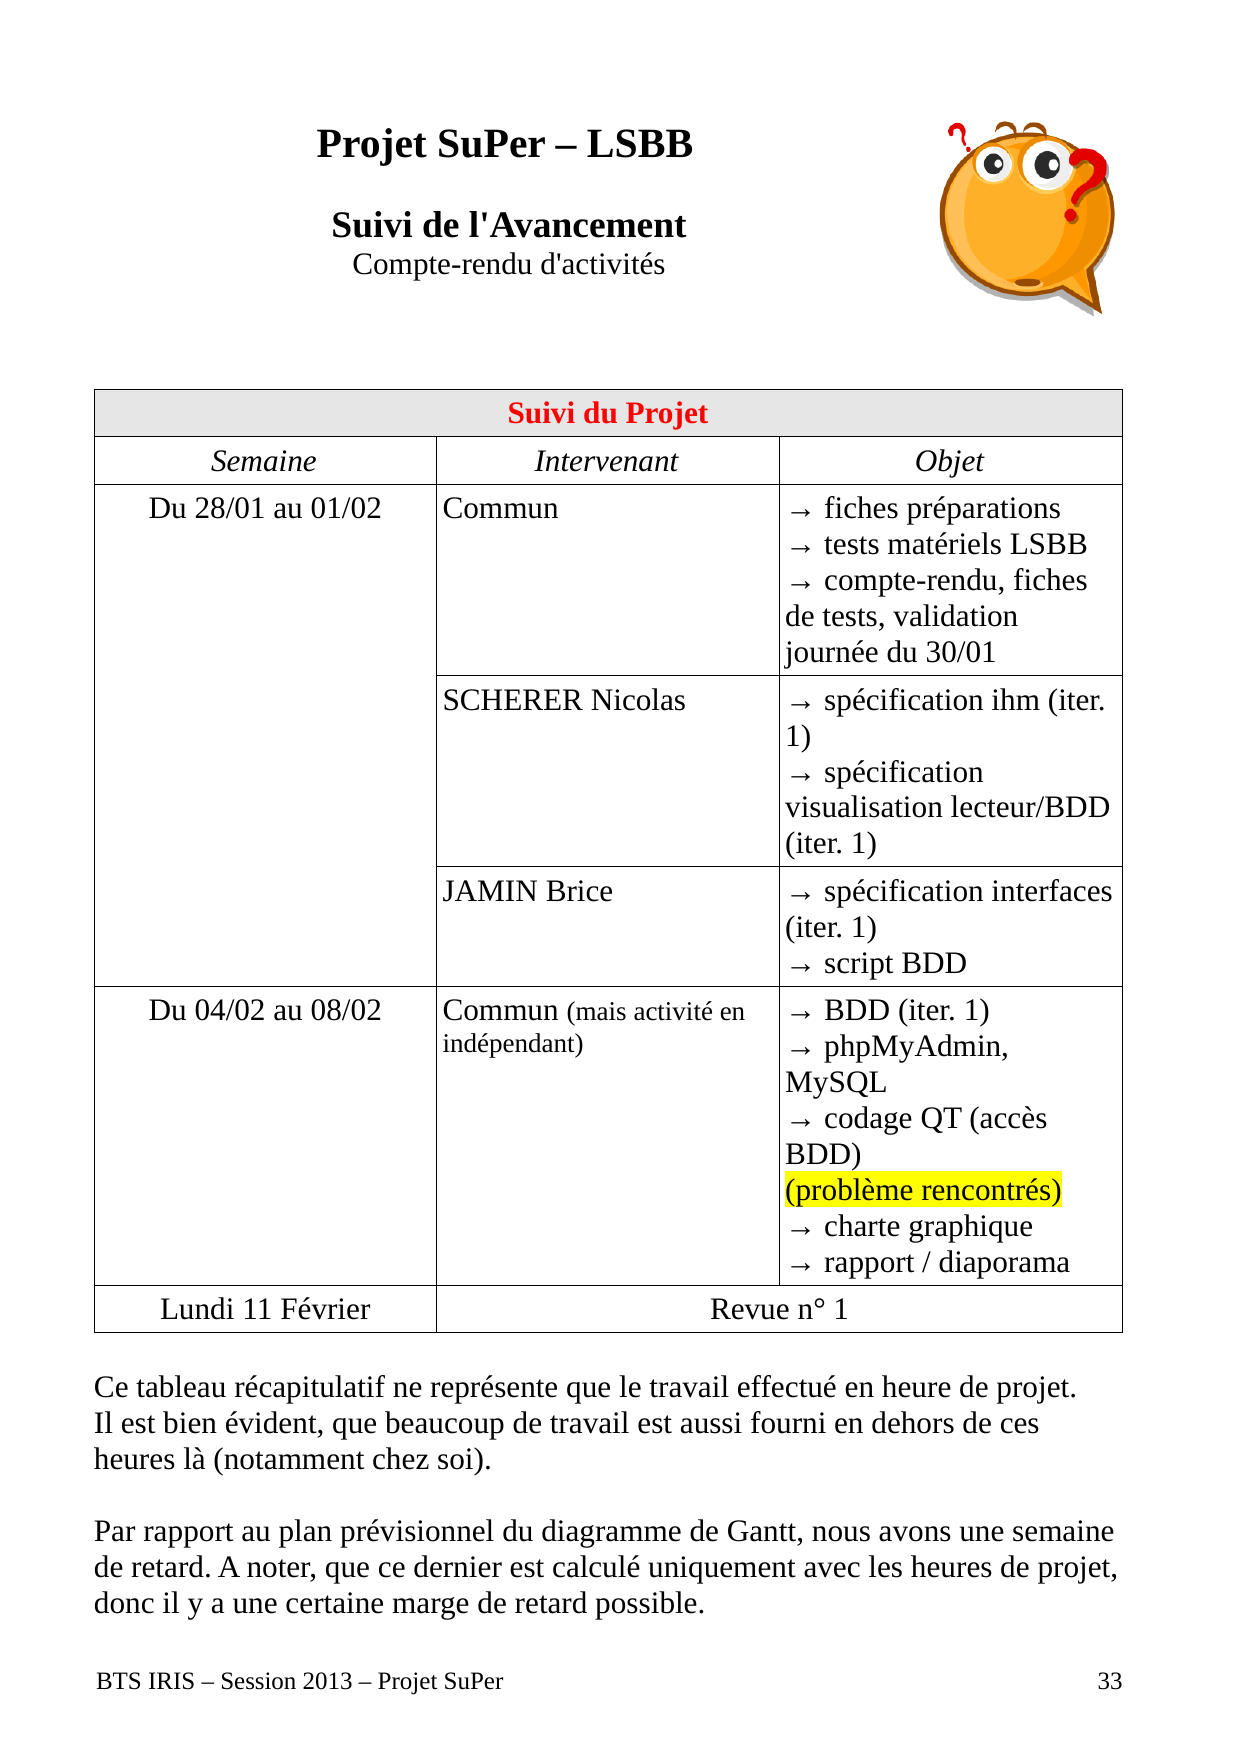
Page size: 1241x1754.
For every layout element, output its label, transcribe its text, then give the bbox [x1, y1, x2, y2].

table_cell Lundi 11 Février [95, 1286, 436, 1332]
table_cell Objet [780, 437, 1122, 484]
table_cell Intervenant [437, 437, 779, 484]
table_cell Commun [437, 485, 779, 675]
table_cell Du 28/01 au 01/02 [95, 485, 436, 986]
table_cell → BDD (iter. 1) → phpMyAdmin, MySQL → codage QT (accès BDD) (problème rencontrés) → charte graphique → rapport / diaporama [780, 987, 1122, 1285]
table_cell Semaine [95, 437, 436, 484]
table_cell Revue n° 1 [437, 1286, 1122, 1332]
table_cell JAMIN Brice [437, 867, 779, 986]
table_cell Du 04/02 au 08/02 [95, 987, 436, 1285]
table_cell → spécification ihm (iter. 1) → spécification visualisation lecteur/BDD (iter. 1) [780, 676, 1122, 866]
table_header Suivi du Projet [95, 390, 1122, 436]
table_cell Commun (mais activité en indépendant) [437, 987, 779, 1285]
text Par rapport au plan prévisionnel du diagramme de Gantt, nous avons une semaine de retard. A noter, que ce dernier est calculé uniquement avec les heures de projet, donc il y a une certaine marge de retard possible. [94, 1512, 1122, 1620]
text Il est bien évident, que beaucoup de travail est aussi fourni en dehors de ces heures là (notamment chez soi). [94, 1404, 1122, 1476]
text Projet SuPer – LSBB [94, 118, 1122, 166]
text Ce tableau récapitulatif ne représente que le travail effectué en heure de projet. [94, 1368, 1122, 1404]
table_cell SCHERER Nicolas [437, 676, 779, 866]
picture [923, 119, 1120, 317]
table_cell → spécification interfaces (iter. 1) → script BDD [780, 867, 1122, 986]
text Suivi de l'Avancement [94, 202, 923, 245]
text Compte-rendu d'activités [94, 245, 923, 281]
table_cell → fiches préparations → tests matériels LSBB → compte-rendu, fiches de tests, validation journée du 30/01 [780, 485, 1122, 675]
